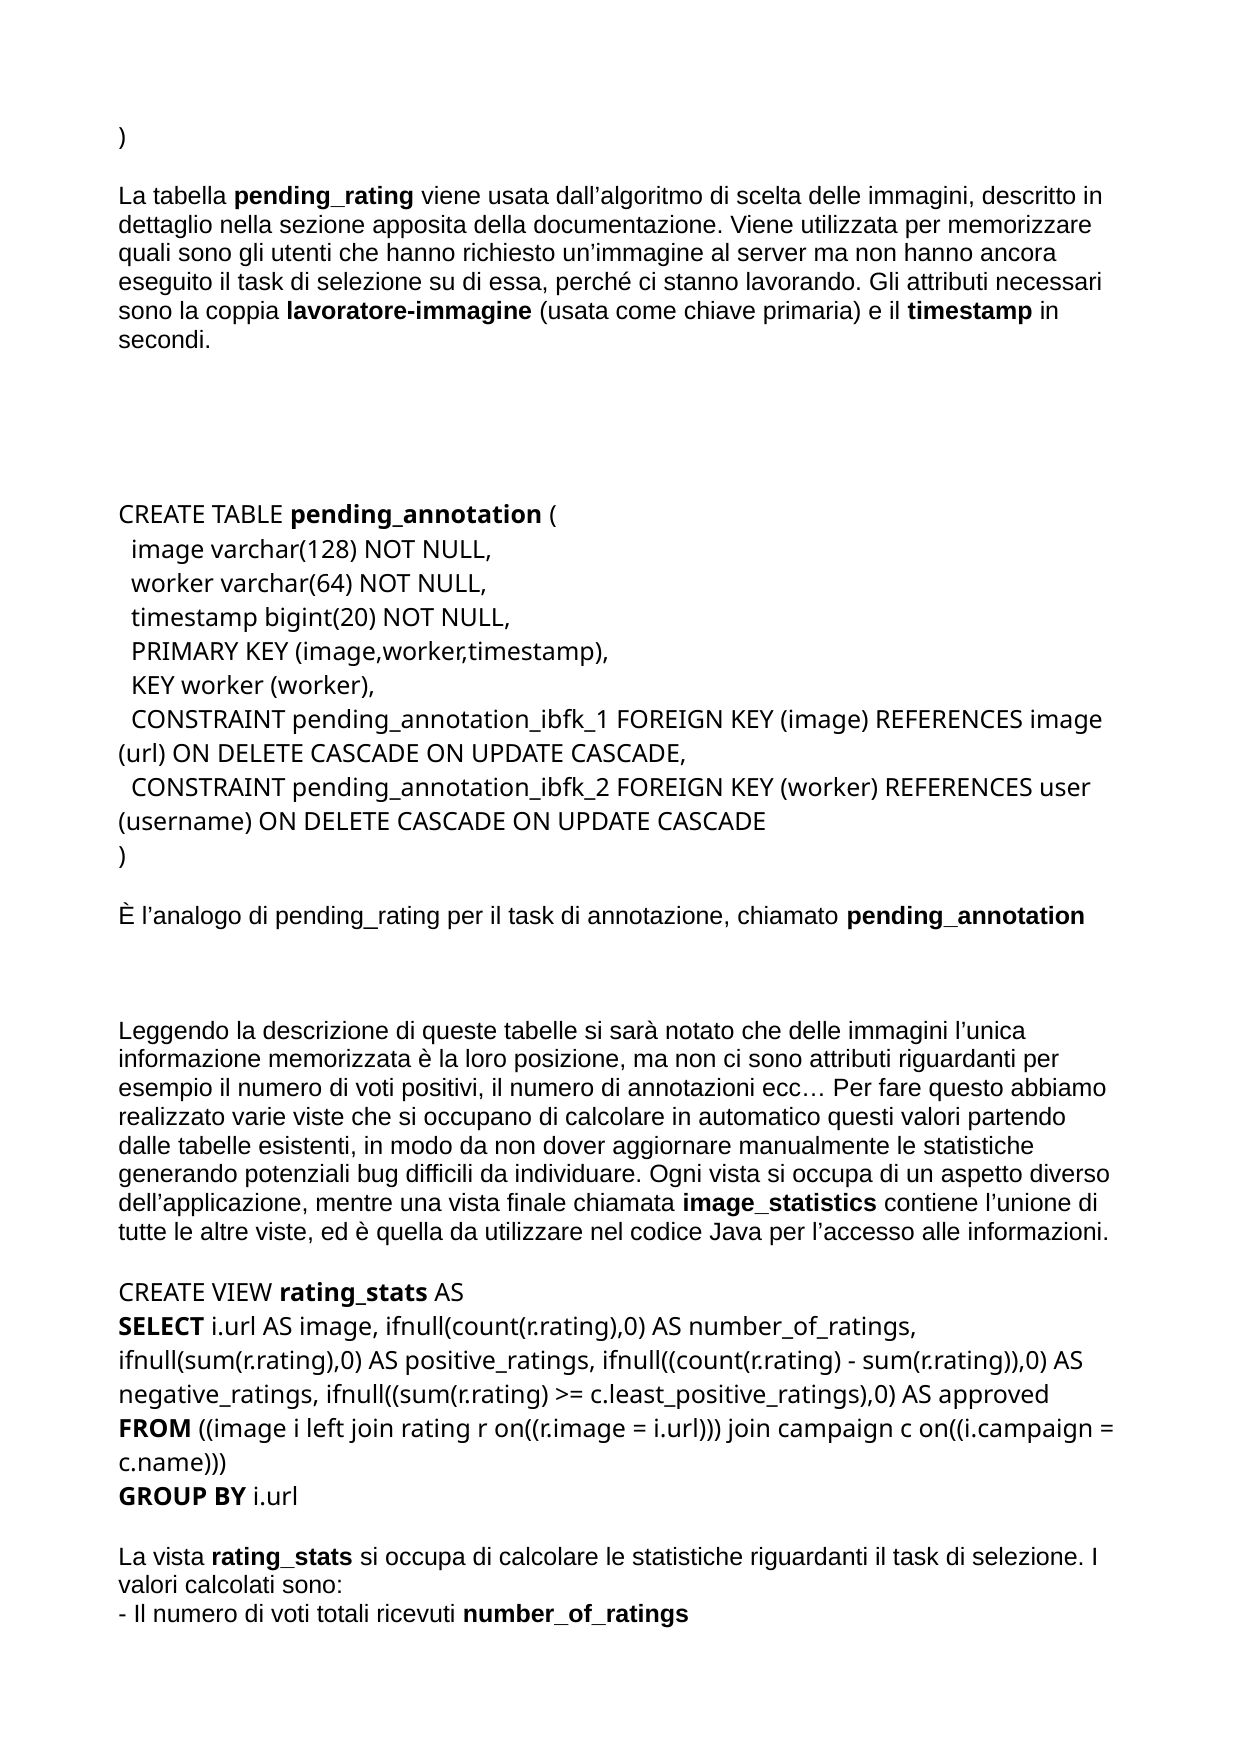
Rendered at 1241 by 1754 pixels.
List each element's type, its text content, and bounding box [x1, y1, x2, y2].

text worker varchar(64) NOT NULL, [118, 565, 1122, 599]
text CONSTRAINT pending_annotation_ibfk_2 FOREIGN KEY (worker) REFERENCES user (username) ON DELETE CASCADE ON UPDATE CASCADE [118, 770, 1122, 838]
text timestamp bigint(20) NOT NULL, [118, 599, 1122, 633]
text GROUP BY i.url [118, 1479, 1122, 1513]
text È l’analogo di pending_rating per il task di annotazione, chiamato pending_annotation [118, 901, 1122, 929]
text ) [118, 838, 1122, 872]
text La tabella pending_rating viene usata dall’algoritmo di scelta delle immagini, descritto in dettaglio nella sezione apposita della documentazione. Viene utilizzata per memorizzare quali sono gli utenti che hanno richiesto un’immagine al server ma non hanno ancora eseguito il task di selezione su di essa, perché ci stanno lavorando. Gli attributi necessari sono la coppia lavoratore-immagine (usata come chiave primaria) e il timestamp in secondi. [118, 181, 1122, 353]
text CONSTRAINT pending_annotation_ibfk_1 FOREIGN KEY (image) REFERENCES image (url) ON DELETE CASCADE ON UPDATE CASCADE, [118, 702, 1122, 770]
text CREATE TABLE pending_annotation ( [118, 497, 1122, 531]
text SELECT i.url AS image, ifnull(count(r.rating),0) AS number_of_ratings, ifnull(sum(r.rating),0) AS positive_ratings, ifnull((count(r.rating) - sum(r.rating)),0) AS negative_ratings, ifnull((sum(r.rating) >= c.least_positive_ratings),0) AS approved [118, 1308, 1122, 1411]
text ) [118, 118, 1122, 152]
text CREATE VIEW rating_stats AS [118, 1274, 1122, 1308]
text KEY worker (worker), [118, 667, 1122, 702]
text FROM ((image i left join rating r on((r.image = i.url))) join campaign c on((i.campaign = c.name))) [118, 1411, 1122, 1479]
text La vista rating_stats si occupa di calcolare le statistiche riguardanti il task di selezione. I valori calcolati sono: [118, 1542, 1122, 1599]
text Leggendo la descrizione di queste tabelle si sarà notato che delle immagini l’unica informazione memorizzata è la loro posizione, ma non ci sono attributi riguardanti per esempio il numero di voti positivi, il numero di annotazioni ecc… Per fare questo abbiamo realizzato varie viste che si occupano di calcolare in automatico questi valori partendo dalle tabelle esistenti, in modo da non dover aggiornare manualmente le statistiche generando potenziali bug difficili da individuare. Ogni vista si occupa di un aspetto diverso dell’applicazione, mentre una vista finale chiamata image_statistics contiene l’unione di tutte le altre viste, ed è quella da utilizzare nel codice Java per l’accesso alle informazioni. [118, 1016, 1122, 1246]
text PRIMARY KEY (image,worker,timestamp), [118, 633, 1122, 667]
text image varchar(128) NOT NULL, [118, 531, 1122, 565]
text - Il numero di voti totali ricevuti number_of_ratings [118, 1599, 1122, 1628]
